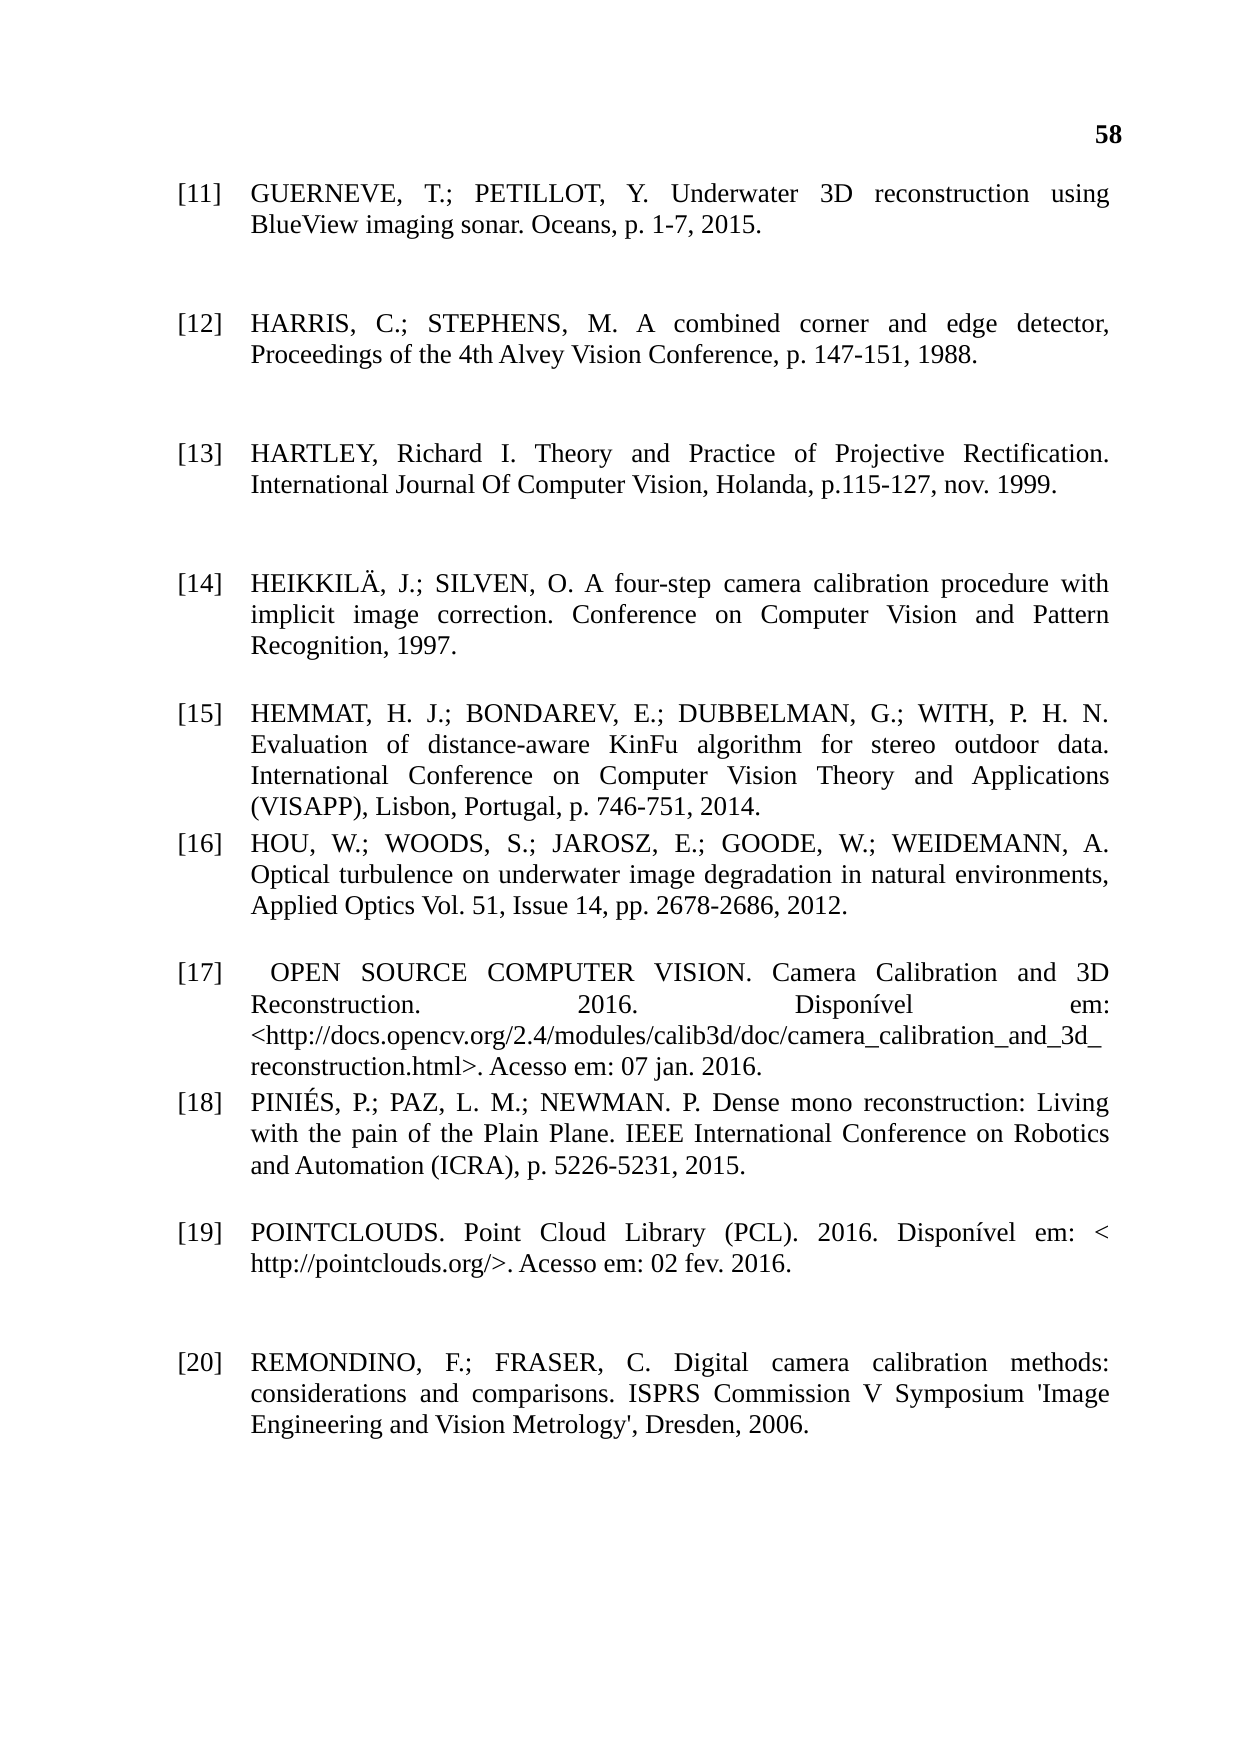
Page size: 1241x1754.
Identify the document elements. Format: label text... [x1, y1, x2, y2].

table_cell HEMMAT, H. J.; BONDAREV, E.; DUBBELMAN, G.; WITH, P. H. N. Evaluation of distance-aware KinFu algorithm for stereo outdoor data. International Conference on Computer Vision Theory and Applications (VISAPP), Lisbon, Portugal, p. 746-751, 2014. [239, 697, 1122, 827]
table_cell [12] [166, 307, 239, 437]
table_cell HOU, W.; WOODS, S.; JAROSZ, E.; GOODE, W.; WEIDEMANN, A. Optical turbulence on underwater image degradation in natural environments, Applied Optics Vol. 51, Issue 14, pp. 2678-2686, 2012. [239, 827, 1122, 957]
table_cell OPEN SOURCE COMPUTER VISION. Camera Calibration and 3D Reconstruction. 2016. Disponível em: <http://docs.opencv.org/2.4/modules/calib3d/doc/camera_calibration_and_3d_reconstruction.html>. Acesso em: 07 jan. 2016. [239, 957, 1122, 1086]
table_cell HEIKKILÄ, J.; SILVEN, O. A four-step camera calibration procedure with implicit image correction. Conference on Computer Vision and Pattern Recognition, 1997. [239, 567, 1122, 697]
table_cell [19] [166, 1216, 239, 1346]
table_cell HARRIS, C.; STEPHENS, M. A combined corner and edge detector, Proceedings of the 4th Alvey Vision Conference, p. 147-151, 1988. [239, 307, 1122, 437]
table_cell [15] [166, 697, 239, 827]
table_cell REMONDINO, F.; FRASER, C. Digital camera calibration methods: considerations and comparisons. ISPRS Commission V Symposium 'Image Engineering and Vision Metrology', Dresden, 2006. [239, 1346, 1122, 1476]
table_cell [13] [166, 437, 239, 567]
table_cell [20] [166, 1346, 239, 1476]
table_cell HARTLEY, Richard I. Theory and Practice of Projective Rectification. International Journal Of Computer Vision, Holanda, p.115-127, nov. 1999. [239, 437, 1122, 567]
table_cell [11] [166, 177, 239, 307]
table_cell [17] [166, 957, 239, 1086]
table_cell [16] [166, 827, 239, 957]
table_cell POINTCLOUDS. Point Cloud Library (PCL). 2016. Disponível em: < http://pointclouds.org/>. Acesso em: 02 fev. 2016. [239, 1216, 1122, 1346]
table_cell PINIÉS, P.; PAZ, L. M.; NEWMAN. P. Dense mono reconstruction: Living with the pain of the Plain Plane. IEEE International Conference on Robotics and Automation (ICRA), p. 5226-5231, 2015. [239, 1086, 1122, 1216]
table_cell GUERNEVE, T.; PETILLOT, Y. Underwater 3D reconstruction using BlueView imaging sonar. Oceans, p. 1-7, 2015. [239, 177, 1122, 307]
table_cell [14] [166, 567, 239, 697]
table_cell [18] [166, 1086, 239, 1216]
